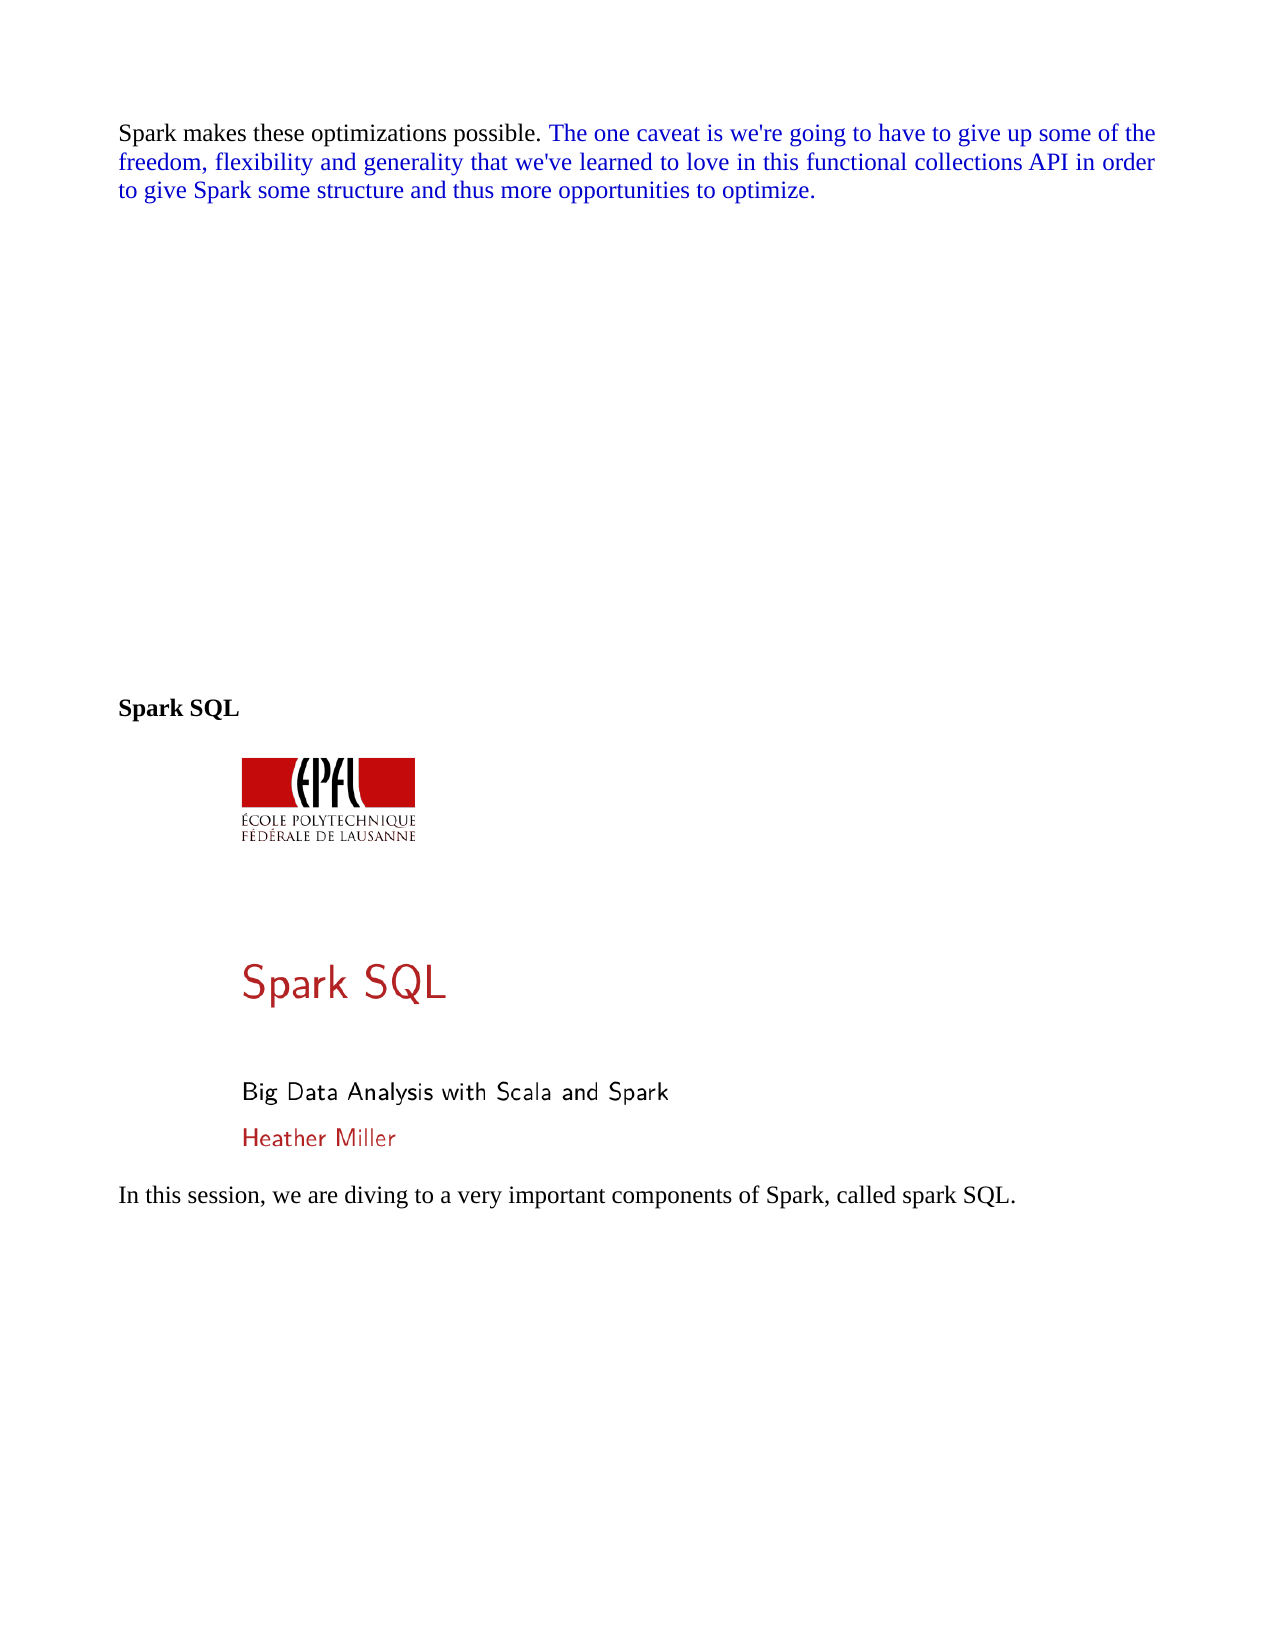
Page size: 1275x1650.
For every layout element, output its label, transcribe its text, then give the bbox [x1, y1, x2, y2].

text In this session, we are diving to a very important components of Spark, called spark SQL. [118, 1180, 1157, 1209]
text Spark SQL [118, 693, 1157, 722]
picture [118, 750, 1157, 1152]
text Spark makes these optimizations possible. The one caveat is we're going to have to give up some of the freedom, flexibility and generality that we've learned to love in this functional collections API in order to give Spark some structure and thus more opportunities to optimize. [118, 118, 1157, 204]
